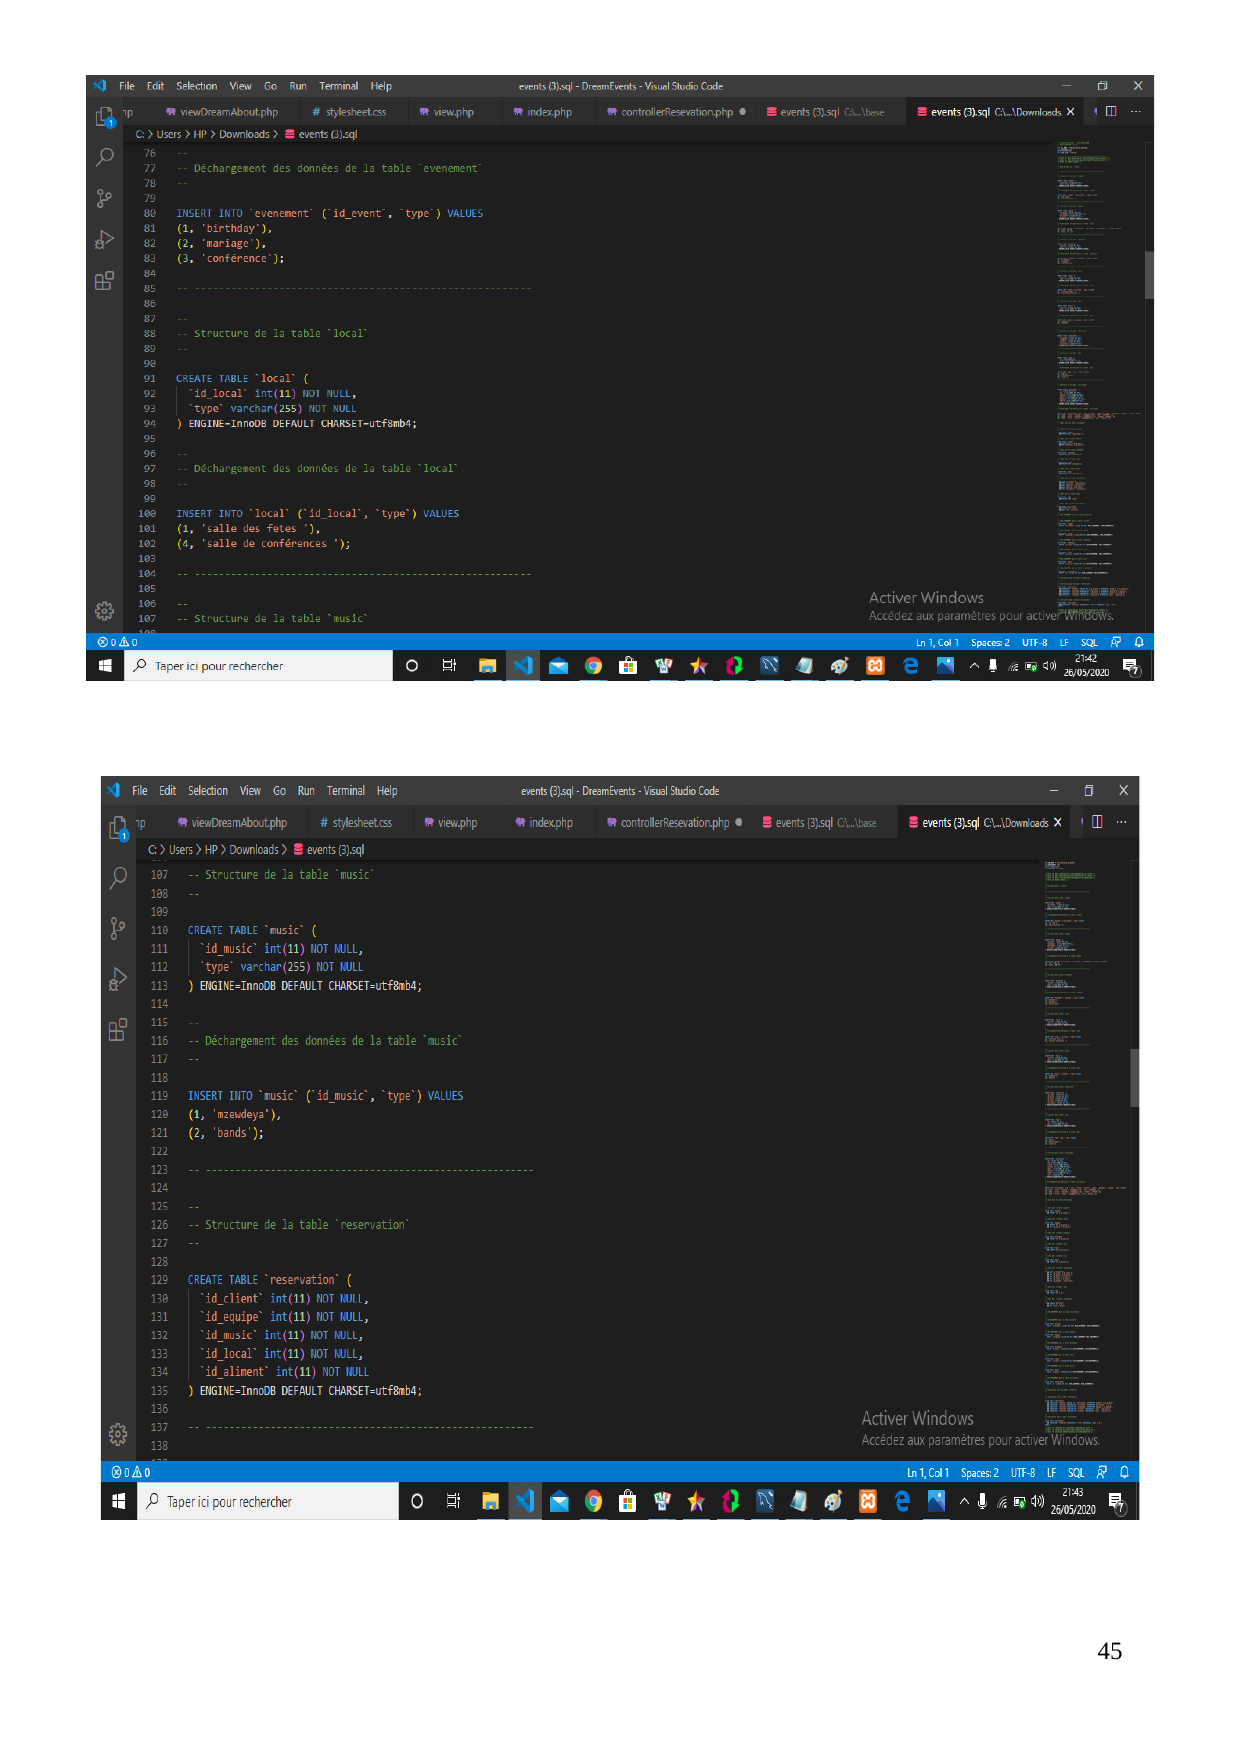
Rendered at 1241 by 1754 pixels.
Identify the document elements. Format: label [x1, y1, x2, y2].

picture [100, 776, 1140, 1520]
picture [86, 75, 1155, 681]
